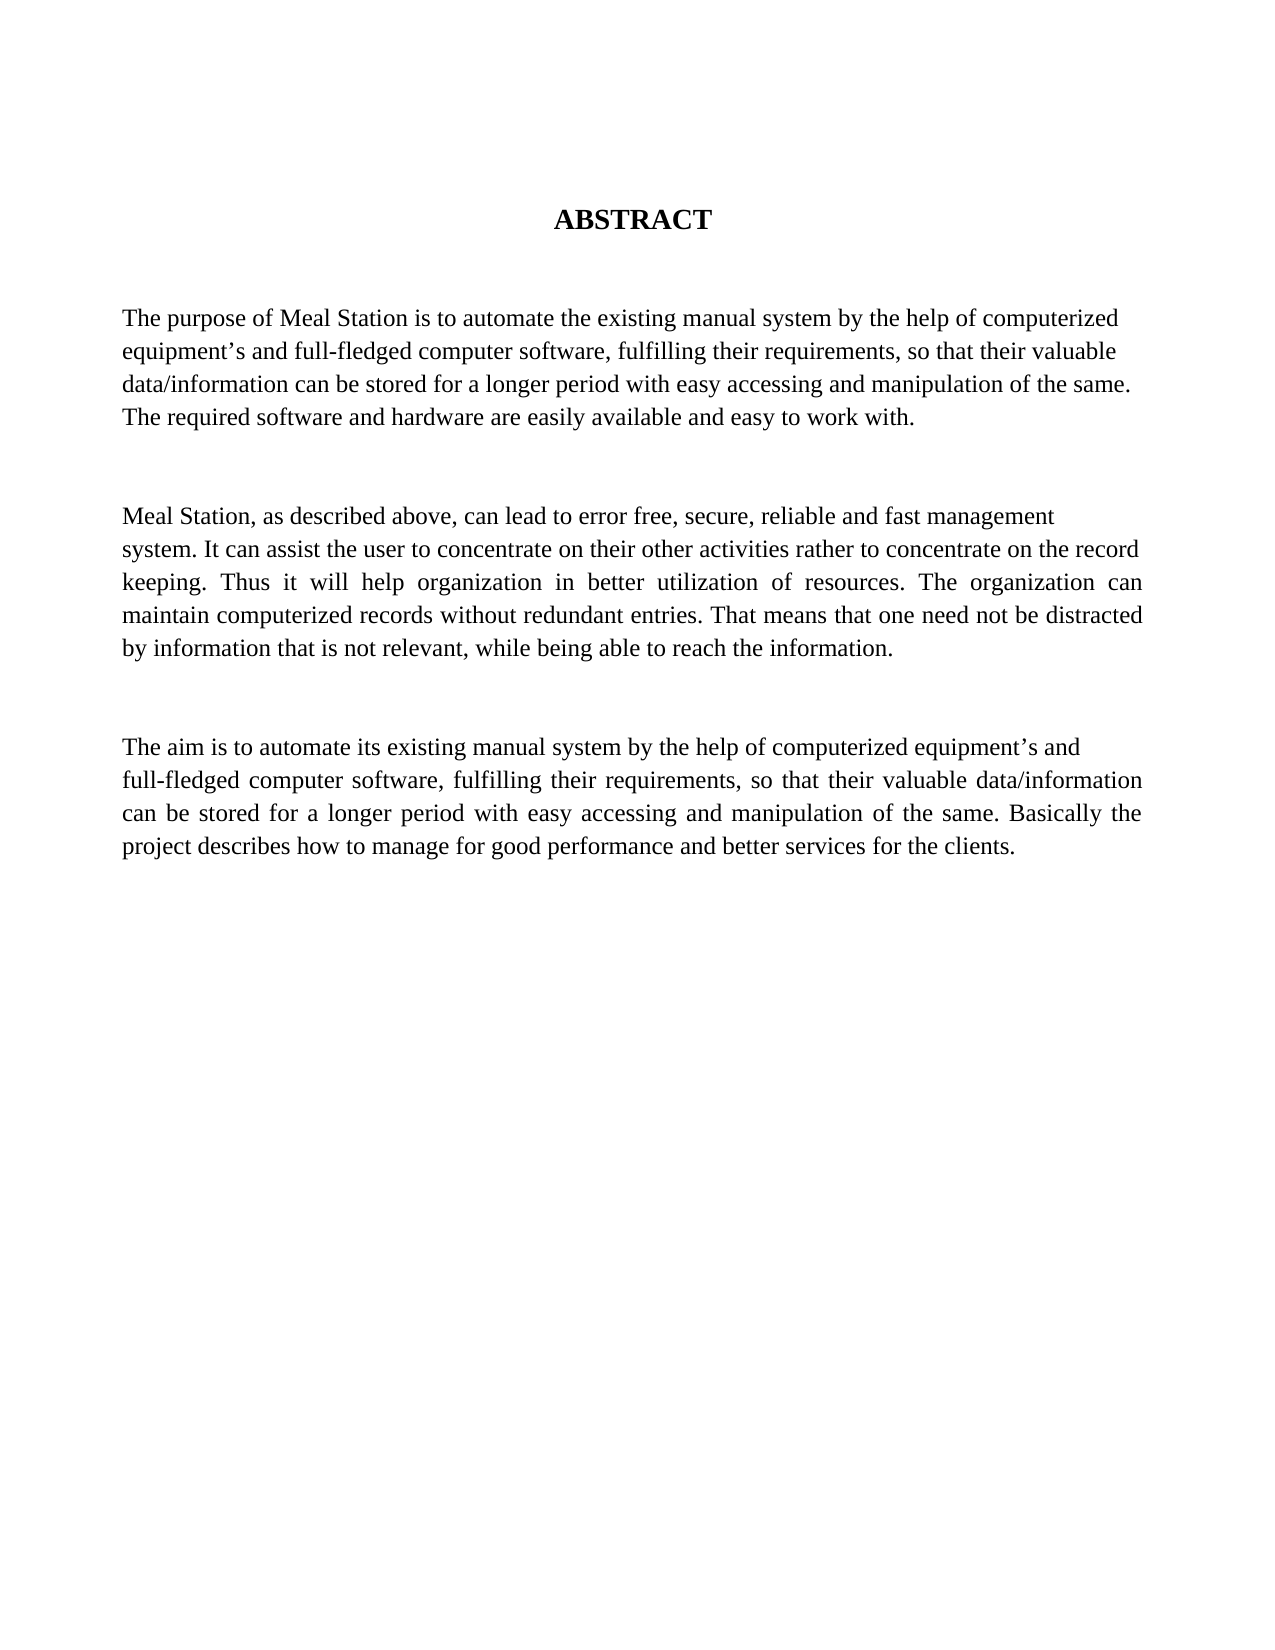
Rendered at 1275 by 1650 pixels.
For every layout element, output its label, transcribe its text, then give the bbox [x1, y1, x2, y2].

text system. It can assist the user to concentrate on their other activities rather to concentrate on the record [122, 534, 1144, 563]
text The aim is to automate its existing manual system by the help of computerized equipment’s and [122, 732, 1144, 761]
text Meal Station, as described above, can lead to error free, secure, reliable and fast management [122, 501, 1144, 530]
text equipment’s and full-fledged computer software, fulfilling their requirements, so that their valuable [122, 336, 1144, 365]
text ABSTRACT [122, 202, 1144, 236]
text full-fledged computer software, fulfilling their requirements, so that their valuable data/information can be stored for a longer period with easy accessing and manipulation of the same. Basically the project describes how to manage for good performance and better services for the clients. [122, 765, 1144, 860]
text data/information can be stored for a longer period with easy accessing and manipulation of the same. [122, 369, 1144, 398]
text The purpose of Meal Station is to automate the existing manual system by the help of computerized [122, 303, 1144, 332]
text keeping. Thus it will help organization in better utilization of resources. The organization can maintain computerized records without redundant entries. That means that one need not be distracted by information that is not relevant, while being able to reach the information. [122, 567, 1144, 662]
text The required software and hardware are easily available and easy to work with. [122, 402, 1144, 431]
